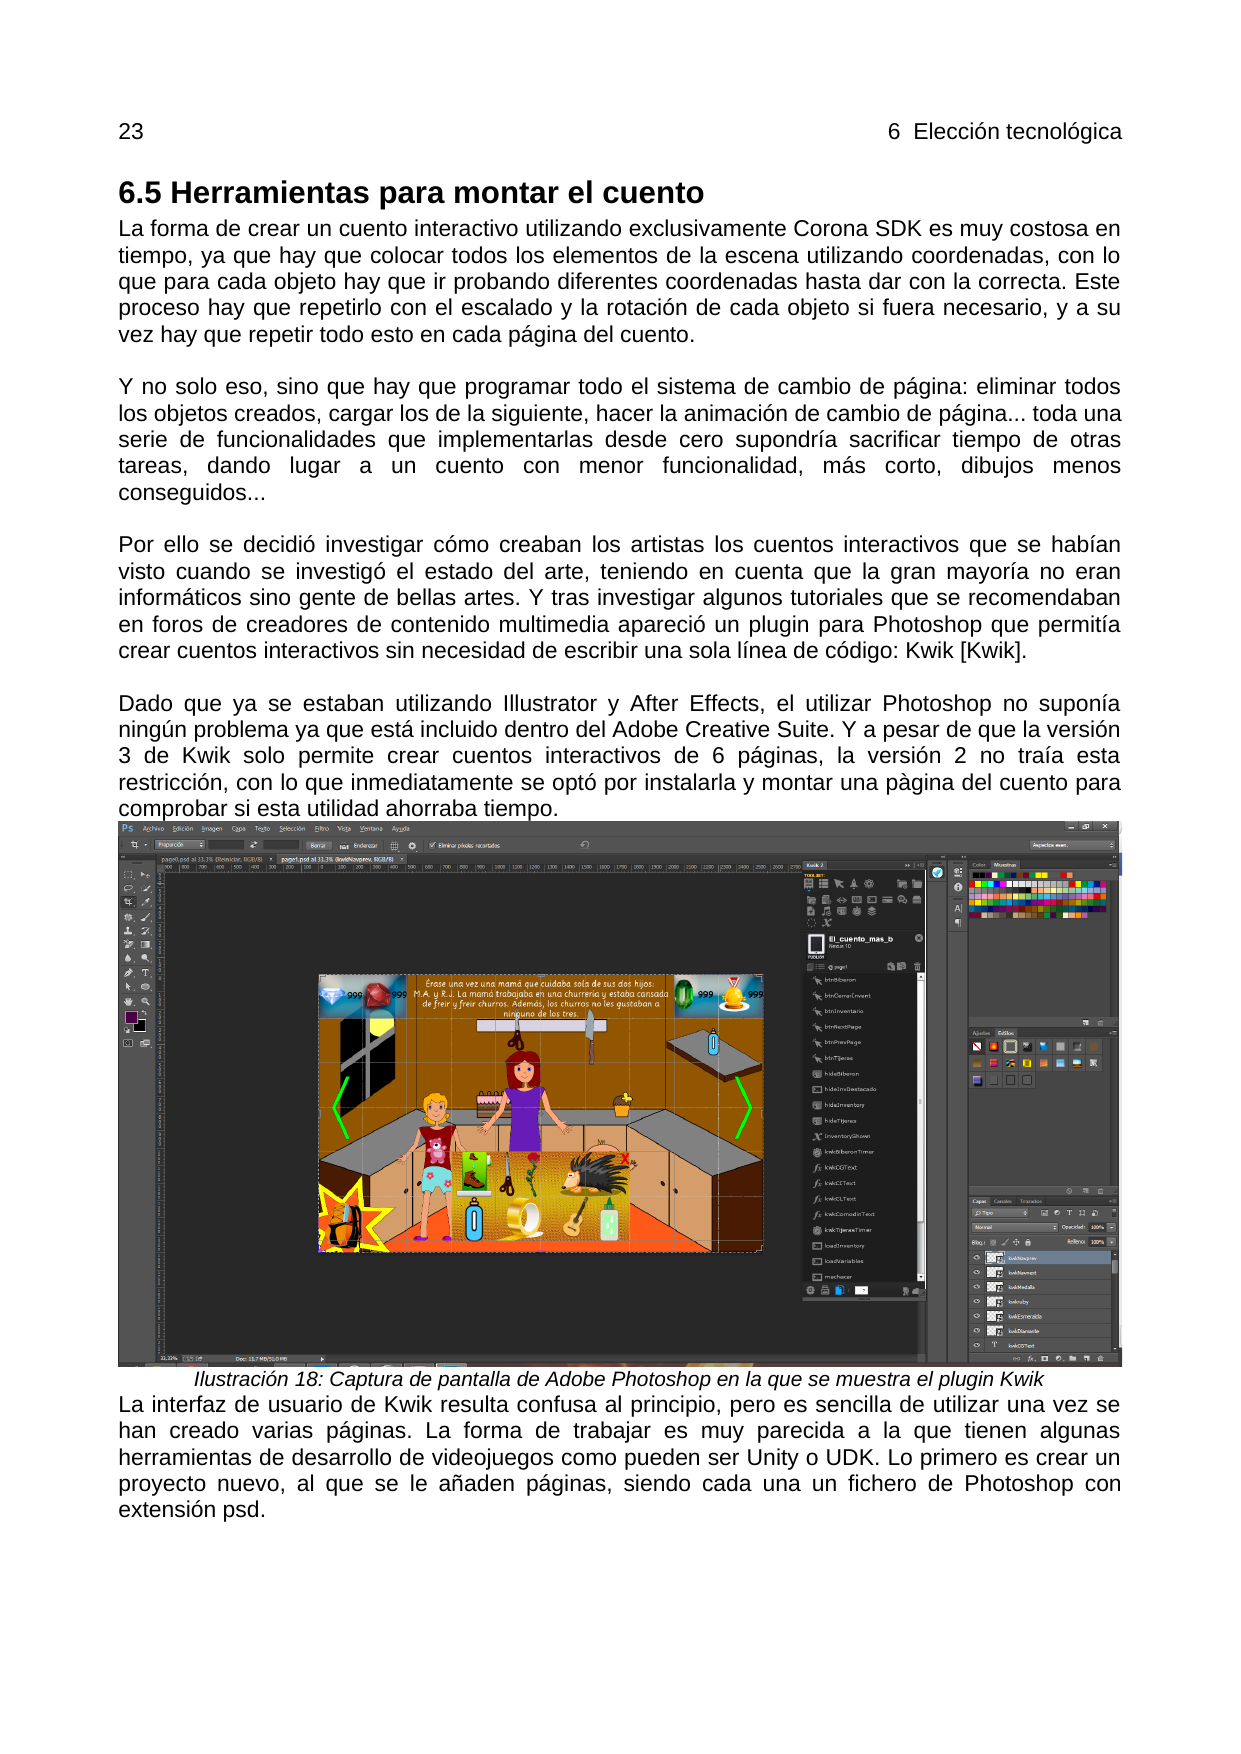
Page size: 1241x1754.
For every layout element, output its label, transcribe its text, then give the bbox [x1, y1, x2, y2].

text Dado que ya se estaban utilizando Illustrator y After Effects, el utilizar Photoshop no suponía ningún problema ya que está incluido dentro del Adobe Creative Suite. Y a pesar de que la versión 3 de Kwik solo permite crear cuentos interactivos de 6 páginas, la versión 2 no traía esta restricción, con lo que inmediatamente se optó por instalarla y montar una pàgina del cuento para comprobar si esta utilidad ahorraba tiempo. [118, 689, 1122, 821]
picture [118, 821, 1123, 1367]
text La forma de crear un cuento interactivo utilizando exclusivamente Corona SDK es muy costosa en tiempo, ya que hay que colocar todos los elementos de la escena utilizando coordenadas, con lo que para cada objeto hay que ir probando diferentes coordenadas hasta dar con la correcta. Este proceso hay que repetirlo con el escalado y la rotación de cada objeto si fuera necesario, y a su vez hay que repetir todo esto en cada página del cuento. [118, 215, 1122, 347]
text Y no solo eso, sino que hay que programar todo el sistema de cambio de página: eliminar todos los objetos creados, cargar los de la siguiente, hacer la animación de cambio de página... toda una serie de funcionalidades que implementarlas desde cero supondría sacrificar tiempo de otras tareas, dando lugar a un cuento con menor funcionalidad, más corto, dibujos menos conseguidos... [118, 373, 1122, 505]
text Por ello se decidió investigar cómo creaban los artistas los cuentos interactivos que se habían visto cuando se investigó el estado del arte, teniendo en cuenta que la gran mayoría no eran informáticos sino gente de bellas artes. Y tras investigar algunos tutoriales que se recomendaban en foros de creadores de contenido multimedia apareció un plugin para Photoshop que permitía crear cuentos interactivos sin necesidad de escribir una sola línea de código: Kwik [Kwik]. [118, 531, 1122, 663]
text La interfaz de usuario de Kwik resulta confusa al principio, pero es sencilla de utilizar una vez se han creado varias páginas. La forma de trabajar es muy parecida a la que tienen algunas herramientas de desarrollo de videojuegos como pueden ser Unity o UDK. Lo primero es crear un proyecto nuevo, al que se le añaden páginas, siendo cada una un fichero de Photoshop con extensión psd. [118, 1391, 1122, 1523]
text Ilustración 18: Captura de pantalla de Adobe Photoshop en la que se muestra el plugin Kwik [118, 1367, 1122, 1391]
subtitle Herramientas para montar el cuento [118, 174, 1122, 210]
